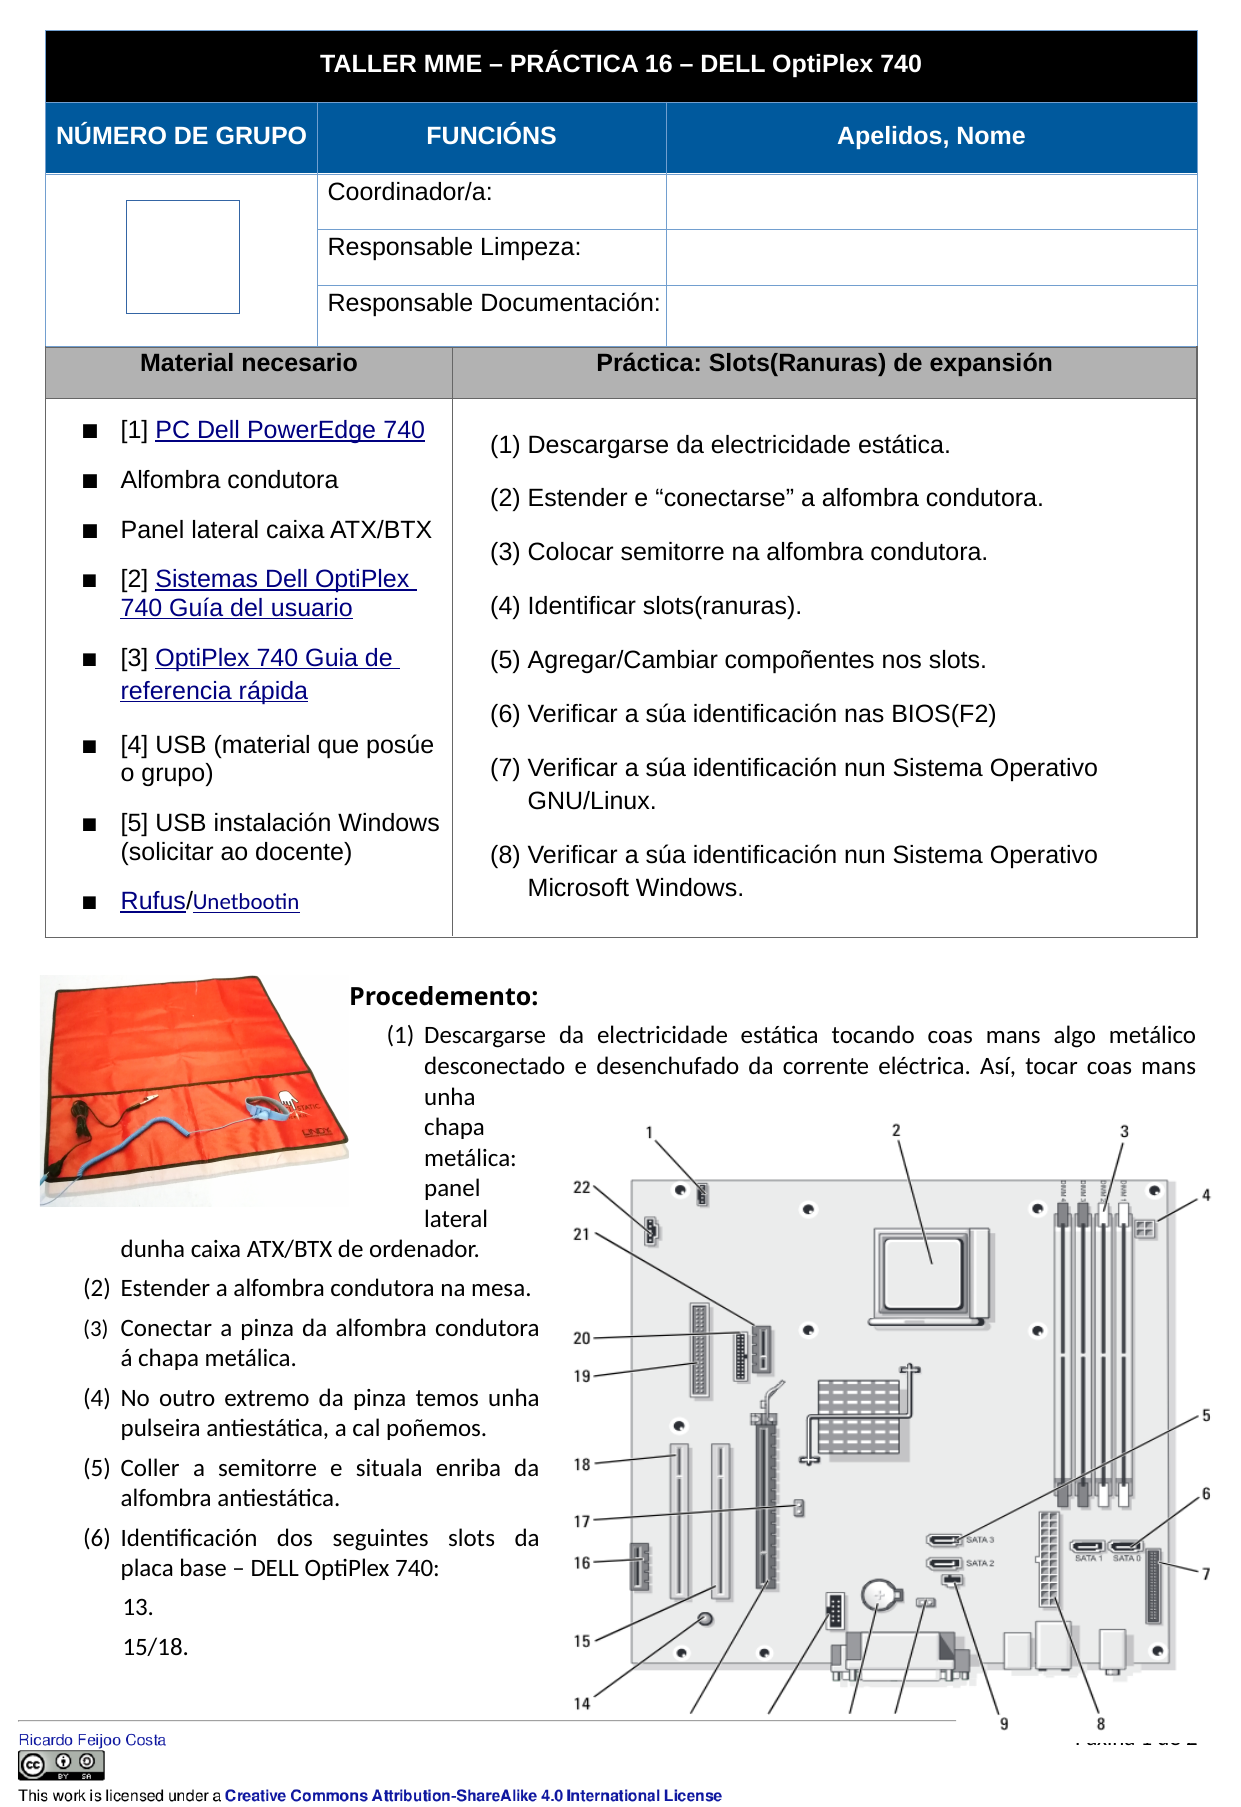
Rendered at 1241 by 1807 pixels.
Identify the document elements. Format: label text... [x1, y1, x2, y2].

table_cell [667, 286, 1197, 346]
table_header Material necesario [46, 348, 452, 398]
table_cell [667, 175, 1197, 229]
list 13. [87, 1592, 540, 1622]
table_cell [46, 175, 317, 346]
list Descargarse da electricidade estática tocando coas mans algo metálico desconectado e desenchufado da corrente eléctrica. Así, tocar coas mans unha chapa metálica: panel lateral [83, 1019, 1197, 1233]
table_header Práctica: Slots(Ranuras) de expansión [453, 348, 1196, 398]
list No outro extremo da pinza temos unha pulseira antiestática, a cal poñemos. [83, 1382, 540, 1443]
list Estender a alfombra condutora na mesa. [83, 1273, 540, 1303]
table_cell Responsable Documentación: [318, 286, 666, 346]
picture [39, 975, 349, 1207]
list Identificación dos seguintes slots da placa base – DELL OptiPlex 740: [83, 1522, 540, 1583]
table_cell NÚMERO DE GRUPO [46, 103, 317, 173]
list Coller a semitorre e situala enriba da alfombra antiestática. [83, 1452, 540, 1513]
table_cell Coordinador/a: [318, 175, 666, 229]
table_cell [1] PC Dell PowerEdge 740 Alfombra condutora Panel lateral caixa ATX/BTX [2] Sistemas Dell OptiPlex 740 Guía del usuario [3] OptiPlex 740 Guia de referencia rápida [4] USB (material que posúe o grupo) [5] USB instalación Windows (solicitar ao docente) Rufus/Unetbootin [46, 399, 452, 936]
text Procedemento: [349, 979, 1197, 1013]
table_cell [667, 230, 1197, 284]
picture [8, 1108, 1241, 1806]
table_cell Apelidos, Nome [667, 103, 1197, 173]
table_header TALLER MME – PRÁCTICA 16 – DELL OptiPlex 740 [46, 31, 1197, 102]
list Conectar a pinza da alfombra condutora á chapa metálica. [83, 1312, 540, 1373]
list dunha caixa ATX/BTX de ordenador. [83, 1233, 540, 1264]
table_cell FUNCIÓNS [318, 103, 666, 173]
table_cell Responsable Limpeza: [318, 230, 666, 284]
table_cell Descargarse da electricidade estática. Estender e “conectarse” a alfombra condutora. Colocar semitorre na alfombra condutora. Identificar slots(ranuras). Agregar/Cambiar compoñentes nos slots. Verificar a súa identificación nas BIOS(F2) Verificar a súa identificación nun Sistema Operativo GNU/Linux. Verificar a súa identificación nun Sistema Operativo Microsoft Windows. [453, 399, 1196, 936]
list 15/18. [87, 1631, 540, 1661]
